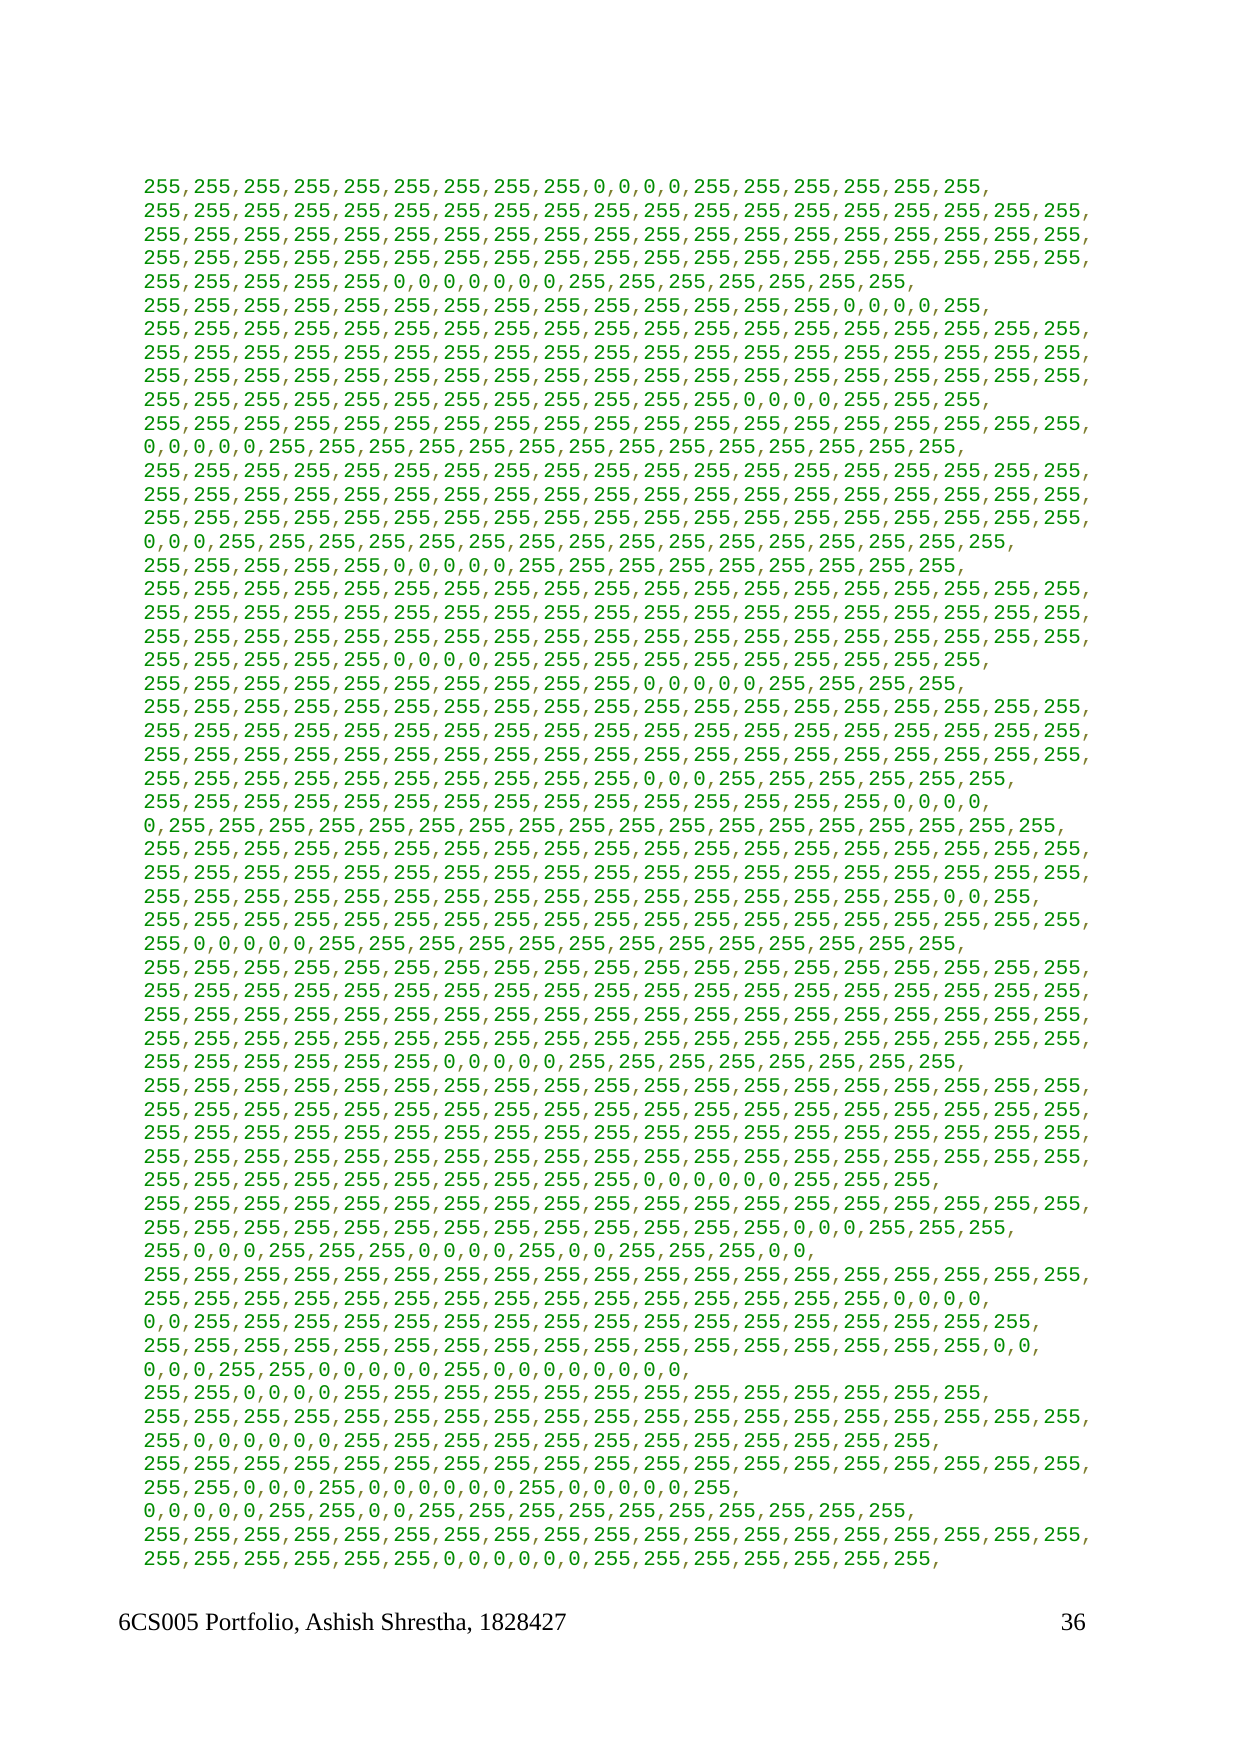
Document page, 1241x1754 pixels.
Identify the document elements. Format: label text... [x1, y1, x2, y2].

text 255,255,255,255,255,255,255,255,255,255,255,255,255,255,255,255,255,255,255, [118, 1075, 1122, 1098]
text 255,255,255,255,255,255,255,255,255,255,255,255,255,255,255,255,255,255,255, [118, 413, 1122, 436]
text 255,255,255,255,255,255,255,255,255,255,255,255,255,255,255,255,255,255,255, [118, 626, 1122, 649]
text 255,255,255,255,255,255,255,255,255,255,255,255,255,255,255,255,255,255,255, [118, 1193, 1122, 1217]
text 255,255,255,255,255,255,255,255,255,255,255,255,255,255,255,255,255,255,255, [118, 507, 1122, 531]
text 255,255,255,255,255,255,255,255,255,255,255,255,255,255,255,255,255,255,255, [118, 957, 1122, 980]
text 0,0,0,255,255,255,255,255,255,255,255,255,255,255,255,255,255,255,255, [118, 531, 1122, 555]
text 255,255,255,255,255,255,255,255,255,255,255,255,255,255,255,255,255,0,0, [118, 1335, 1122, 1359]
text 255,255,255,255,255,255,255,255,255,255,255,255,255,255,255,255,255,255,255, [118, 1004, 1122, 1028]
text 255,255,255,255,255,255,255,255,255,255,255,255,255,255,255,255,255,255,255, [118, 200, 1122, 224]
text 255,255,255,255,255,255,0,0,0,0,0,255,255,255,255,255,255,255,255, [118, 1051, 1122, 1075]
text 255,255,255,255,255,255,255,255,255,255,255,255,255,255,255,255,255,255,255, [118, 366, 1122, 389]
text 255,255,255,255,255,0,0,0,0,0,0,0,255,255,255,255,255,255,255, [118, 271, 1122, 294]
text 255,255,255,255,255,255,255,255,255,255,255,255,255,255,255,255,255,255,255, [118, 1453, 1122, 1477]
text 255,255,255,255,255,255,255,255,255,255,0,0,0,0,0,255,255,255,255, [118, 673, 1122, 697]
text 255,255,255,255,255,255,255,255,255,255,255,255,255,255,255,255,255,255,255, [118, 224, 1122, 247]
text 255,255,255,255,255,255,255,255,255,255,255,255,255,255,255,255,255,255,255, [118, 720, 1122, 744]
text 255,255,255,255,255,255,255,255,255,255,255,255,255,255,255,255,255,255,255, [118, 697, 1122, 720]
text 255,255,255,255,255,255,255,255,255,255,255,255,255,255,0,0,0,0,255, [118, 294, 1122, 318]
text 255,255,255,255,255,255,255,255,255,255,255,255,255,255,255,255,255,255,255, [118, 578, 1122, 602]
text 255,255,255,255,255,255,255,255,255,255,255,255,255,255,255,255,255,255,255, [118, 1098, 1122, 1122]
text 255,255,255,255,255,255,255,255,255,255,255,255,255,255,255,255,255,255,255, [118, 909, 1122, 933]
text 255,255,255,255,255,255,255,255,255,255,0,0,0,0,0,0,255,255,255, [118, 1169, 1122, 1193]
text 255,255,255,255,255,255,255,255,255,255,255,255,255,255,255,255,255,255,255, [118, 838, 1122, 862]
text 0,0,255,255,255,255,255,255,255,255,255,255,255,255,255,255,255,255,255, [118, 1311, 1122, 1335]
text 255,255,255,255,255,255,255,255,255,255,255,255,255,255,255,255,255,255,255, [118, 484, 1122, 507]
text 0,0,0,0,0,255,255,255,255,255,255,255,255,255,255,255,255,255,255, [118, 436, 1122, 460]
text 255,255,0,0,0,0,255,255,255,255,255,255,255,255,255,255,255,255,255, [118, 1382, 1122, 1406]
text 255,255,255,255,255,255,255,255,255,0,0,0,0,255,255,255,255,255,255, [118, 176, 1122, 200]
text 255,255,255,255,255,255,255,255,255,255,255,255,255,255,255,255,255,255,255, [118, 1524, 1122, 1548]
text 255,255,255,255,255,255,255,255,255,255,255,255,255,255,255,255,255,255,255, [118, 460, 1122, 484]
text 0,0,0,0,0,255,255,0,0,255,255,255,255,255,255,255,255,255,255, [118, 1501, 1122, 1524]
text 255,255,255,255,255,255,0,0,0,0,0,0,255,255,255,255,255,255,255, [118, 1548, 1122, 1571]
text 255,255,255,255,255,255,255,255,255,255,255,255,255,255,255,255,255,255,255, [118, 602, 1122, 626]
text 255,255,255,255,255,255,255,255,255,255,255,255,255,255,255,0,0,0,0, [118, 791, 1122, 815]
text 255,255,0,0,0,255,0,0,0,0,0,0,255,0,0,0,0,0,255, [118, 1477, 1122, 1501]
text 255,255,255,255,255,255,255,255,255,255,255,255,255,255,255,255,255,255,255, [118, 744, 1122, 767]
text 255,0,0,0,0,0,0,255,255,255,255,255,255,255,255,255,255,255,255, [118, 1429, 1122, 1453]
text 255,0,0,0,0,0,255,255,255,255,255,255,255,255,255,255,255,255,255, [118, 933, 1122, 957]
text 255,255,255,255,255,0,0,0,0,255,255,255,255,255,255,255,255,255,255, [118, 649, 1122, 673]
text 255,255,255,255,255,255,255,255,255,255,255,255,0,0,0,0,255,255,255, [118, 389, 1122, 413]
text 255,255,255,255,255,255,255,255,255,255,255,255,255,255,255,0,0,0,0, [118, 1288, 1122, 1311]
text 255,255,255,255,255,255,255,255,255,255,255,255,255,255,255,255,255,255,255, [118, 1146, 1122, 1169]
text 255,255,255,255,255,255,255,255,255,255,255,255,255,255,255,255,255,255,255, [118, 1028, 1122, 1051]
text 255,255,255,255,255,255,255,255,255,255,255,255,255,0,0,0,255,255,255, [118, 1217, 1122, 1240]
text 255,255,255,255,255,255,255,255,255,255,255,255,255,255,255,255,255,255,255, [118, 318, 1122, 342]
text 255,255,255,255,255,255,255,255,255,255,255,255,255,255,255,255,255,255,255, [118, 342, 1122, 366]
text 255,255,255,255,255,255,255,255,255,255,255,255,255,255,255,255,0,0,255, [118, 886, 1122, 909]
text 255,255,255,255,255,255,255,255,255,255,0,0,0,255,255,255,255,255,255, [118, 767, 1122, 791]
text 255,255,255,255,255,255,255,255,255,255,255,255,255,255,255,255,255,255,255, [118, 980, 1122, 1004]
text 255,255,255,255,255,255,255,255,255,255,255,255,255,255,255,255,255,255,255, [118, 1264, 1122, 1288]
text 255,0,0,0,255,255,255,0,0,0,0,255,0,0,255,255,255,0,0, [118, 1240, 1122, 1264]
text 0,255,255,255,255,255,255,255,255,255,255,255,255,255,255,255,255,255,255, [118, 815, 1122, 838]
text 255,255,255,255,255,255,255,255,255,255,255,255,255,255,255,255,255,255,255, [118, 862, 1122, 886]
text 255,255,255,255,255,255,255,255,255,255,255,255,255,255,255,255,255,255,255, [118, 1406, 1122, 1429]
text 0,0,0,255,255,0,0,0,0,0,255,0,0,0,0,0,0,0,0, [118, 1359, 1122, 1382]
text 255,255,255,255,255,255,255,255,255,255,255,255,255,255,255,255,255,255,255, [118, 247, 1122, 271]
text 255,255,255,255,255,0,0,0,0,0,255,255,255,255,255,255,255,255,255, [118, 555, 1122, 578]
text 255,255,255,255,255,255,255,255,255,255,255,255,255,255,255,255,255,255,255, [118, 1122, 1122, 1146]
